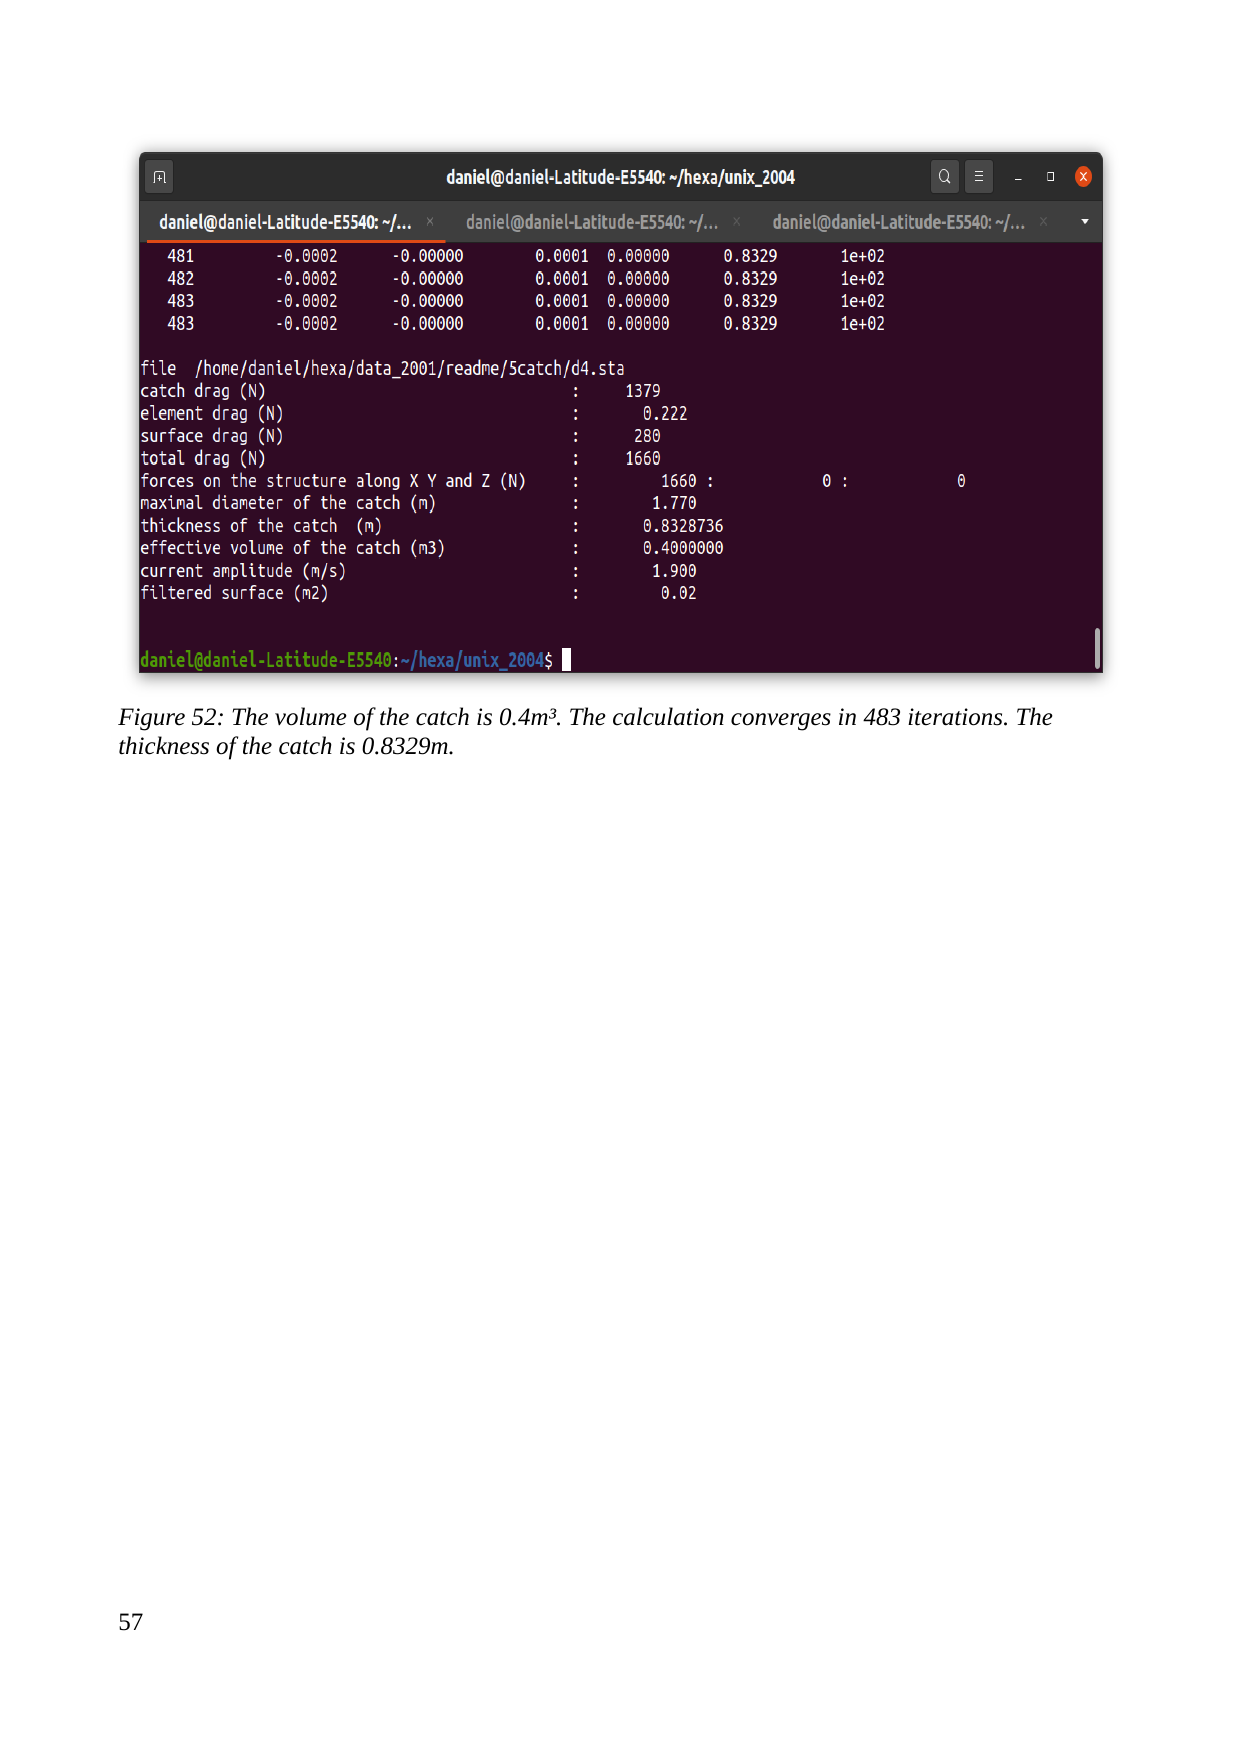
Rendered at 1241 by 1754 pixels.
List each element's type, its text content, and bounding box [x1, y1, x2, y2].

picture [118, 130, 1123, 702]
text Figure 52: The volume of the catch is 0.4m³. The calculation converges in 483 iterations. The thickness of the catch is 0.8329m. [118, 702, 1122, 759]
